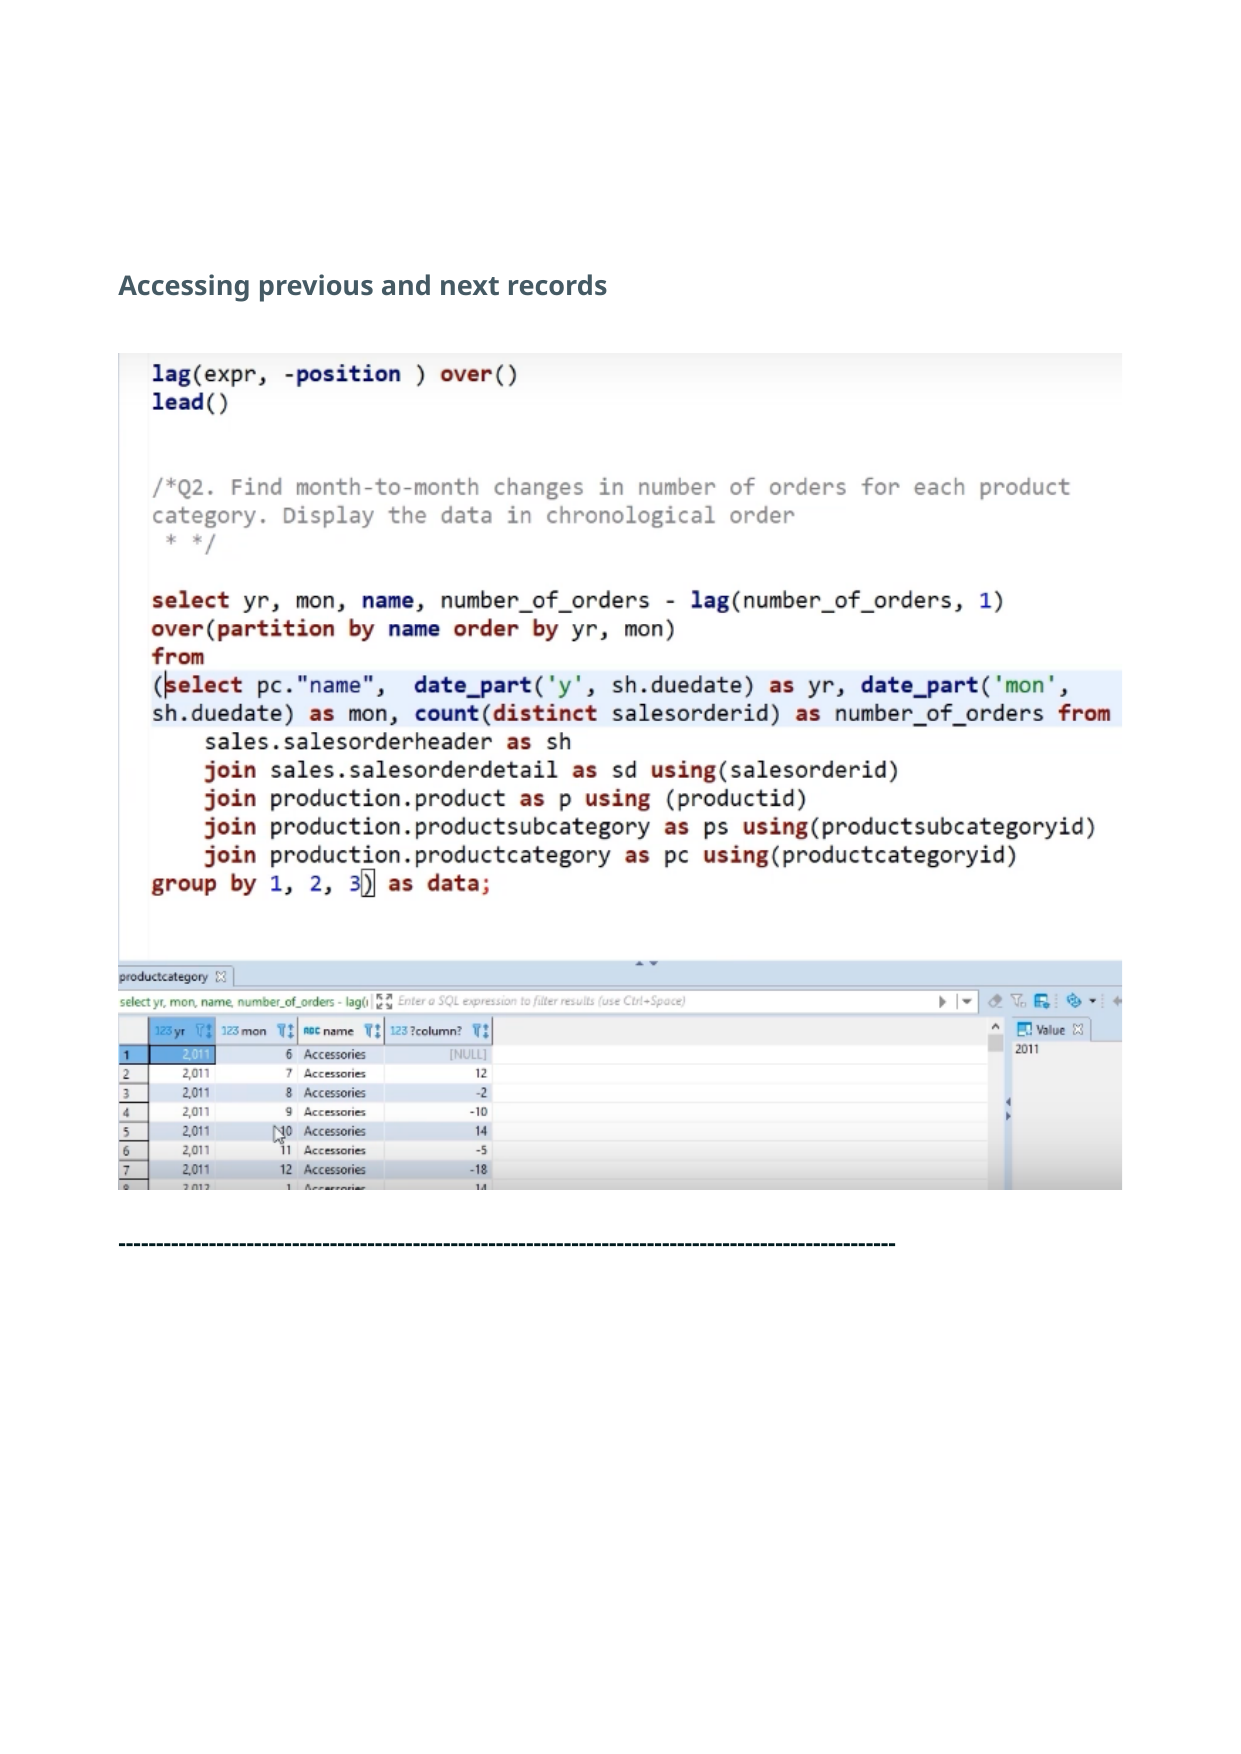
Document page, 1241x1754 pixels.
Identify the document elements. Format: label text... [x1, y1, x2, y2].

text ------------------------------------------------------------------------------------------------------- [118, 1226, 1122, 1258]
picture [118, 353, 1123, 1190]
subtitle Accessing previous and next records [118, 267, 1122, 304]
